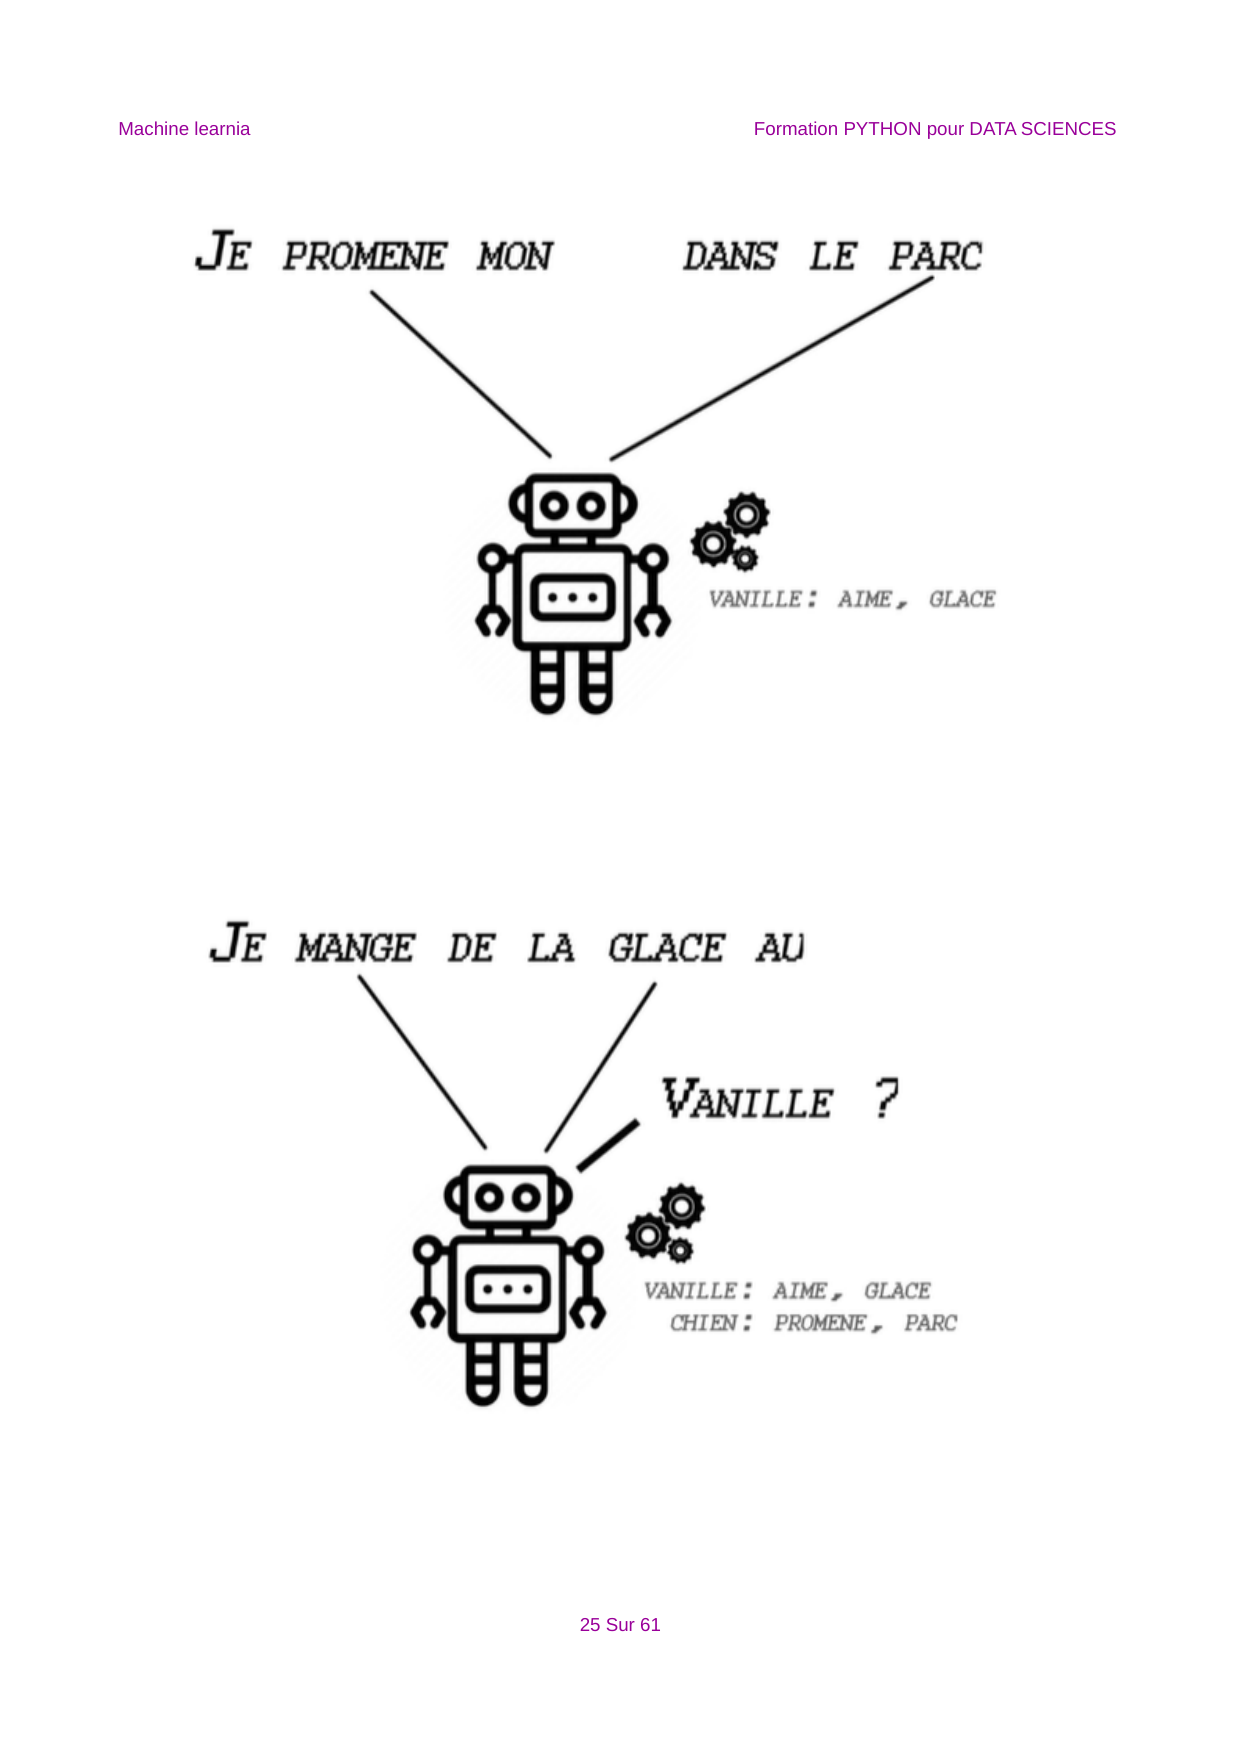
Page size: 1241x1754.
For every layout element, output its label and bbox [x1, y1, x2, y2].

picture [173, 853, 1067, 1468]
picture [144, 169, 1096, 770]
